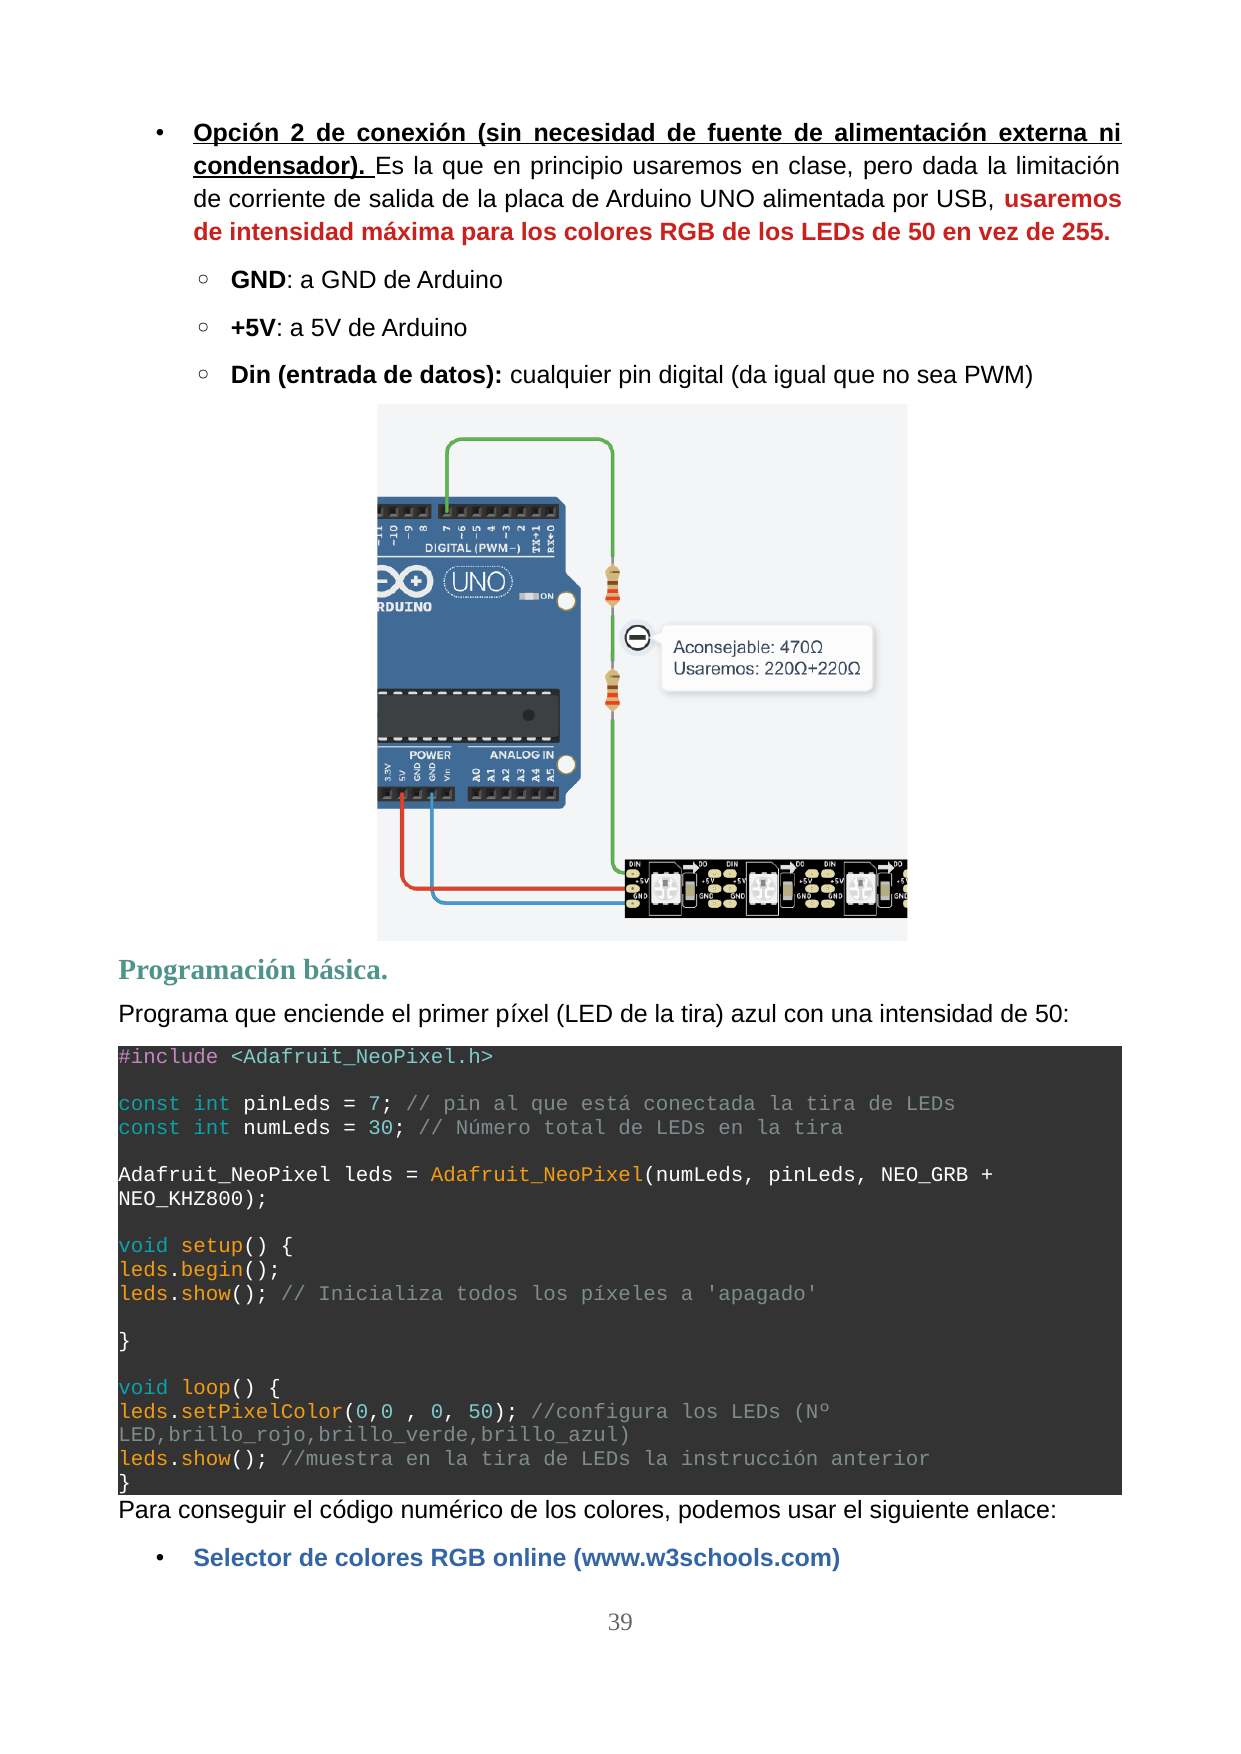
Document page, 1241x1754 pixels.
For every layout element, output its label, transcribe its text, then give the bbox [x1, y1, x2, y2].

list Din (entrada de datos): cualquier pin digital (da igual que no sea PWM) [193, 360, 1122, 389]
text } [118, 1472, 1122, 1495]
text const int numLeds = 30; // Número total de LEDs en la tira [118, 1117, 1122, 1141]
text Para conseguir el código numérico de los colores, podemos usar el siguiente enlace: [118, 1495, 1122, 1524]
picture [377, 404, 908, 941]
text } [118, 1330, 1122, 1353]
text leds.begin(); [118, 1259, 1122, 1283]
list Selector de colores RGB online (www.w3schools.com) [156, 1543, 1122, 1572]
text Adafruit_NeoPixel leds = Adafruit_NeoPixel(numLeds, pinLeds, NEO_GRB + NEO_KHZ800); [118, 1164, 1122, 1212]
list Opción 2 de conexión (sin necesidad de fuente de alimentación externa ni condensador). Es la que en principio usaremos en clase, pero dada la limitación de corriente de salida de la placa de Arduino UNO alimentada por USB, usaremos de intensidad máxima para los colores RGB de los LEDs de 50 en vez de 255. [156, 118, 1122, 246]
text Programa que enciende el primer píxel (LED de la tira) azul con una intensidad de 50: [118, 998, 1122, 1027]
list +5V: a 5V de Arduino [193, 313, 1122, 341]
subtitle Programación básica. [118, 952, 1122, 986]
text leds.show(); // Inicializa todos los píxeles a 'apagado' [118, 1283, 1122, 1306]
text leds.setPixelColor(0,0 , 0, 50); //configura los LEDs (Nº LED,brillo_rojo,brillo_verde,brillo_azul) [118, 1401, 1122, 1448]
text void setup() { [118, 1235, 1122, 1259]
text void loop() { [118, 1377, 1122, 1401]
text const int pinLeds = 7; // pin al que está conectada la tira de LEDs [118, 1093, 1122, 1117]
list GND: a GND de Arduino [193, 265, 1122, 294]
text #include <Adafruit_NeoPixel.h> [118, 1046, 1122, 1070]
text leds.show(); //muestra en la tira de LEDs la instrucción anterior [118, 1448, 1122, 1472]
